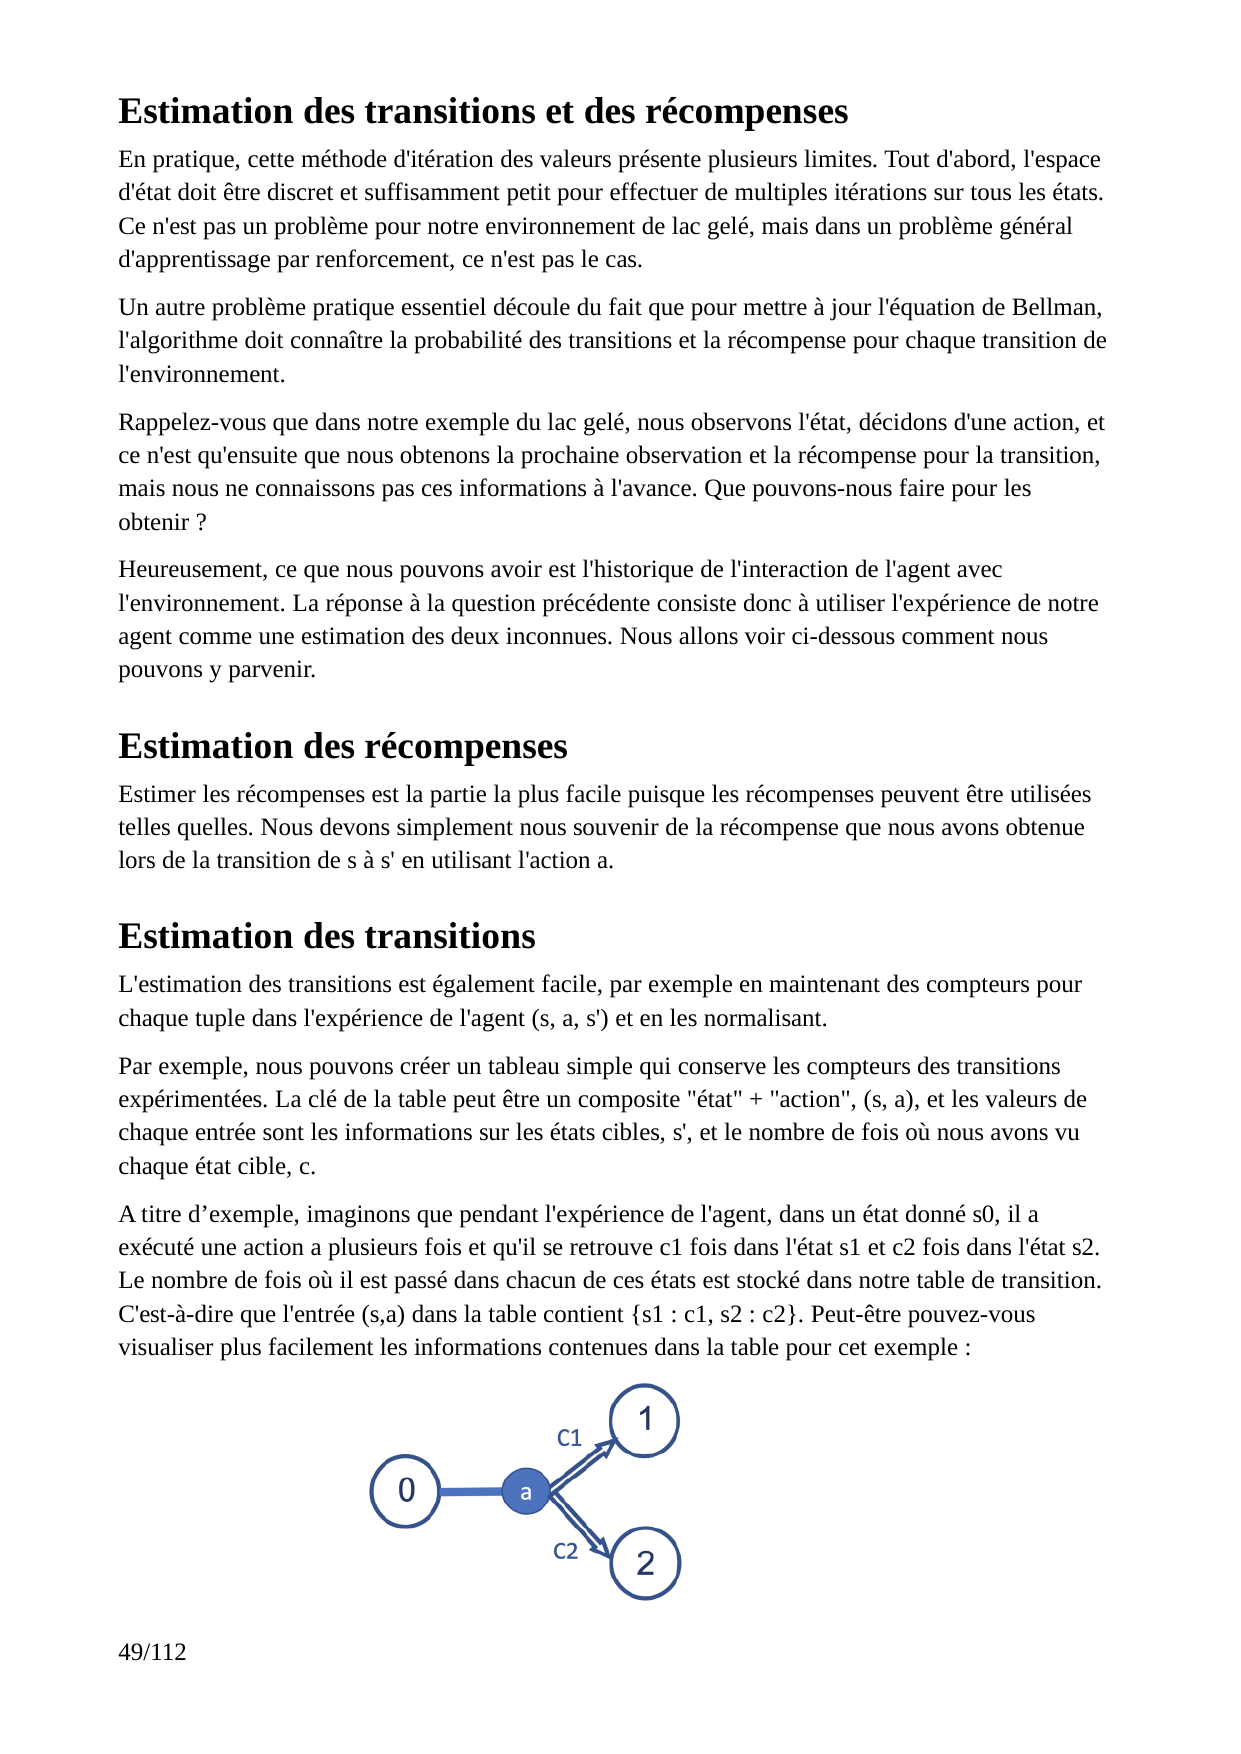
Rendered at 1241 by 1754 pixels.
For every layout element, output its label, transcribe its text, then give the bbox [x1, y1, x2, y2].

text Rappelez-vous que dans notre exemple du lac gelé, nous observons l'état, décidons d'une action, et ce n'est qu'ensuite que nous obtenons la prochaine observation et la récompense pour la transition, mais nous ne connaissons pas ces informations à l'avance. Que pouvons-nous faire pour les obtenir ? [118, 406, 1122, 536]
text En pratique, cette méthode d'itération des valeurs présente plusieurs limites. Tout d'abord, l'espace d'état doit être discret et suffisamment petit pour effectuer de multiples itérations sur tous les états. Ce n'est pas un problème pour notre environnement de lac gelé, mais dans un problème général d'apprentissage par renforcement, ce n'est pas le cas. [118, 144, 1122, 273]
text A titre d’exemple, imaginons que pendant l'expérience de l'agent, dans un état donné s0, il a exécuté une action a plusieurs fois et qu'il se retrouve c1 fois dans l'état s1 et c2 fois dans l'état s2. Le nombre de fois où il est passé dans chacun de ces états est stocké dans notre table de transition. C'est-à-dire que l'entrée (s,a) dans la table contient {s1 : c1, s2 : c2}. Peut-être pouvez-vous visualiser plus facilement les informations contenues dans la table pour cet exemple : [118, 1198, 1122, 1361]
text Heureusement, ce que nous pouvons avoir est l'historique de l'interaction de l'agent avec l'environnement. La réponse à la question précédente consiste donc à utiliser l'expérience de notre agent comme une estimation des deux inconnues. Nous allons voir ci-dessous comment nous pouvons y parvenir. [118, 554, 1122, 683]
subtitle Estimation des transitions [118, 914, 1122, 957]
text Par exemple, nous pouvons créer un tableau simple qui conserve les compteurs des transitions expérimentées. La clé de la table peut être un composite "état" + "action", (s, a), et les valeurs de chaque entrée sont les informations sur les états cibles, s', et le nombre de fois où nous avons vu chaque état cible, c. [118, 1051, 1122, 1180]
subtitle Estimation des transitions et des récompenses [118, 88, 1122, 131]
text Estimer les récompenses est la partie la plus facile puisque les récompenses peuvent être utilisées telles quelles. Nous devons simplement nous souvenir de la récompense que nous avons obtenue lors de la transition de s à s' en utilisant l'action a. [118, 778, 1122, 874]
picture [118, 1379, 1123, 1604]
text L'estimation des transitions est également facile, par exemple en maintenant des compteurs pour chaque tuple dans l'expérience de l'agent (s, a, s') et en les normalisant. [118, 969, 1122, 1032]
subtitle Estimation des récompenses [118, 723, 1122, 766]
text Un autre problème pratique essentiel découle du fait que pour mettre à jour l'équation de Bellman, l'algorithme doit connaître la probabilité des transitions et la récompense pour chaque transition de l'environnement. [118, 292, 1122, 388]
